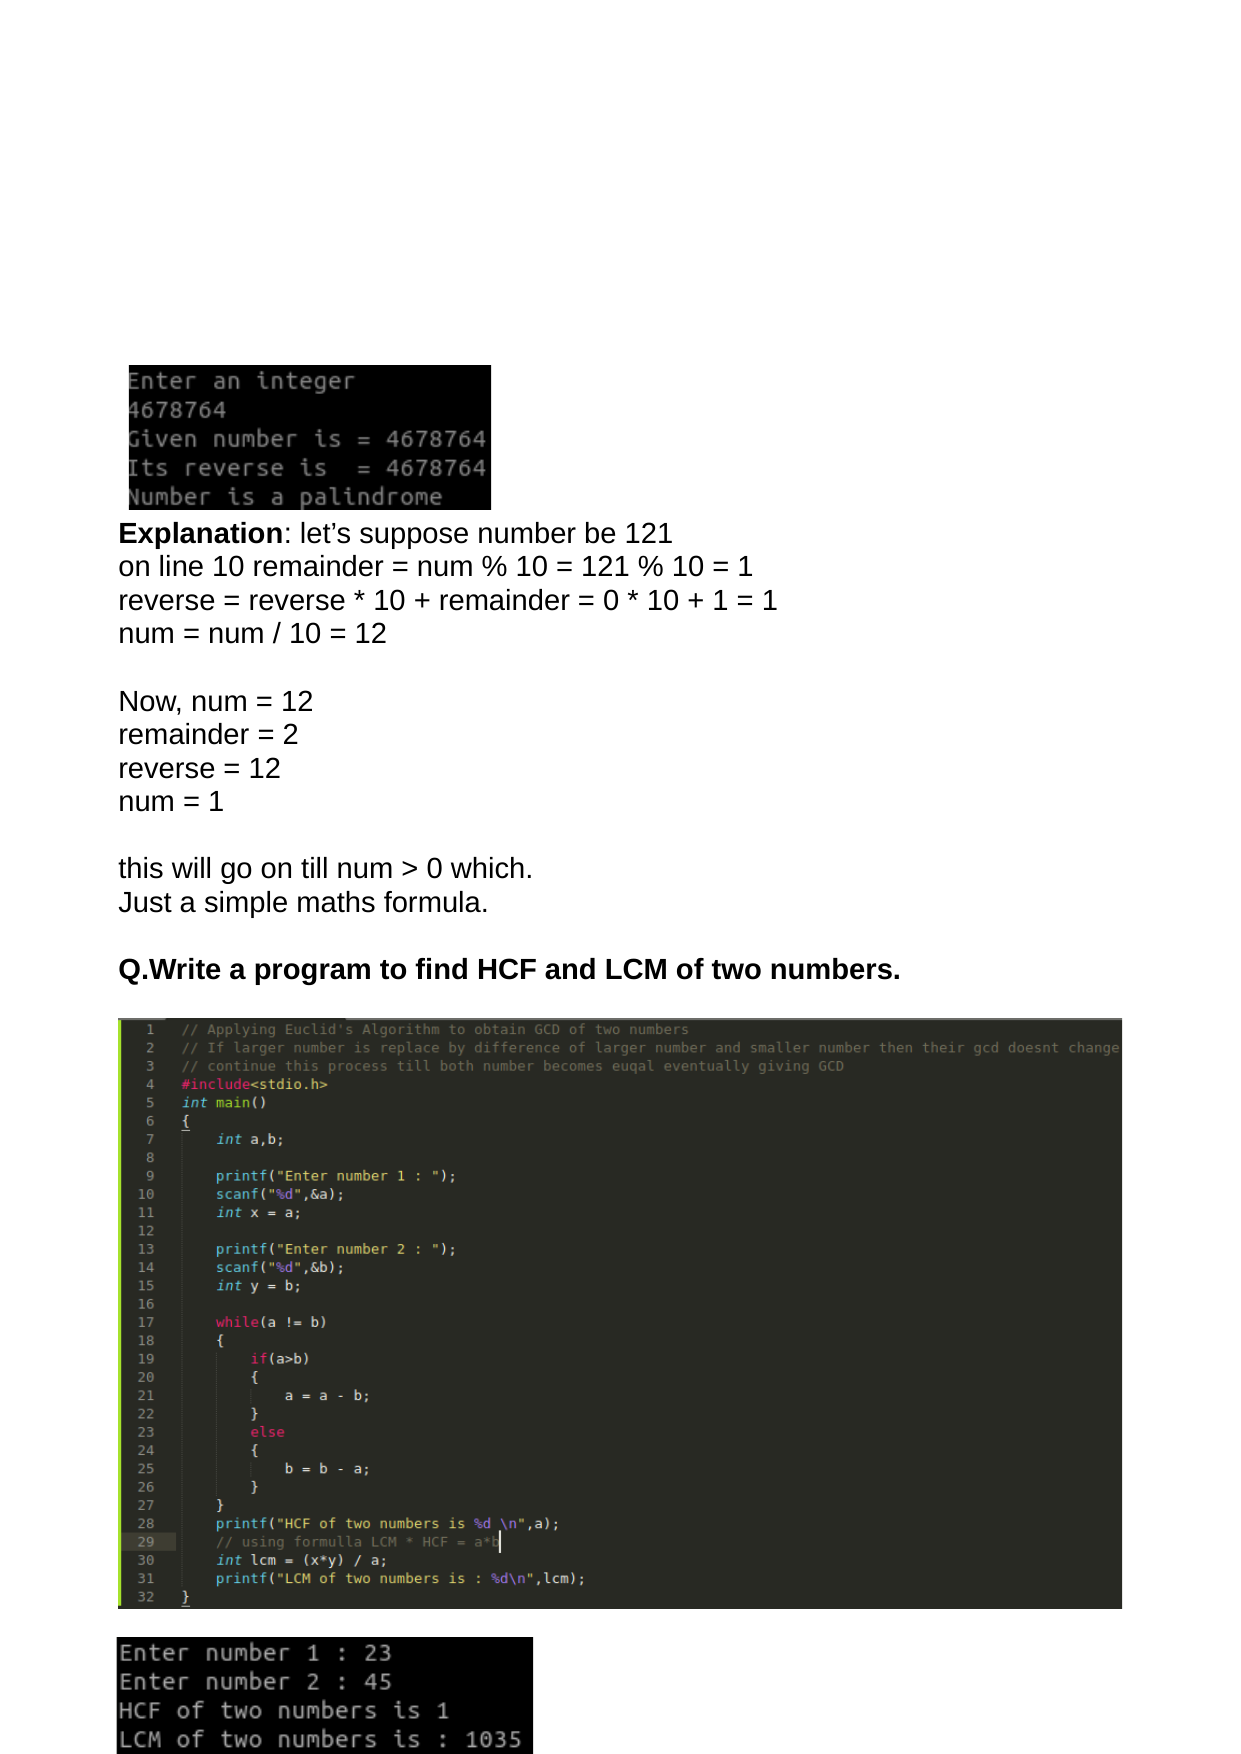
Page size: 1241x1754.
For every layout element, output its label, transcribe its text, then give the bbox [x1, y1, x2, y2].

text on line 10 remainder = num % 10 = 121 % 10 = 1 [118, 549, 1122, 583]
text reverse = reverse * 10 + remainder = 0 * 10 + 1 = 1 [118, 583, 1122, 616]
text num = 1 [118, 784, 1122, 818]
text Explanation: let’s suppose number be 121 [118, 516, 1122, 549]
text Q.Write a program to find HCF and LCM of two numbers. [118, 952, 1122, 985]
text num = num / 10 = 12 [118, 616, 1122, 650]
text remainder = 2 [118, 717, 1122, 751]
text Now, num = 12 [118, 683, 1122, 717]
text this will go on till num > 0 which. [118, 851, 1122, 885]
text Just a simple maths formula. [118, 885, 1122, 918]
text reverse = 12 [118, 751, 1122, 784]
